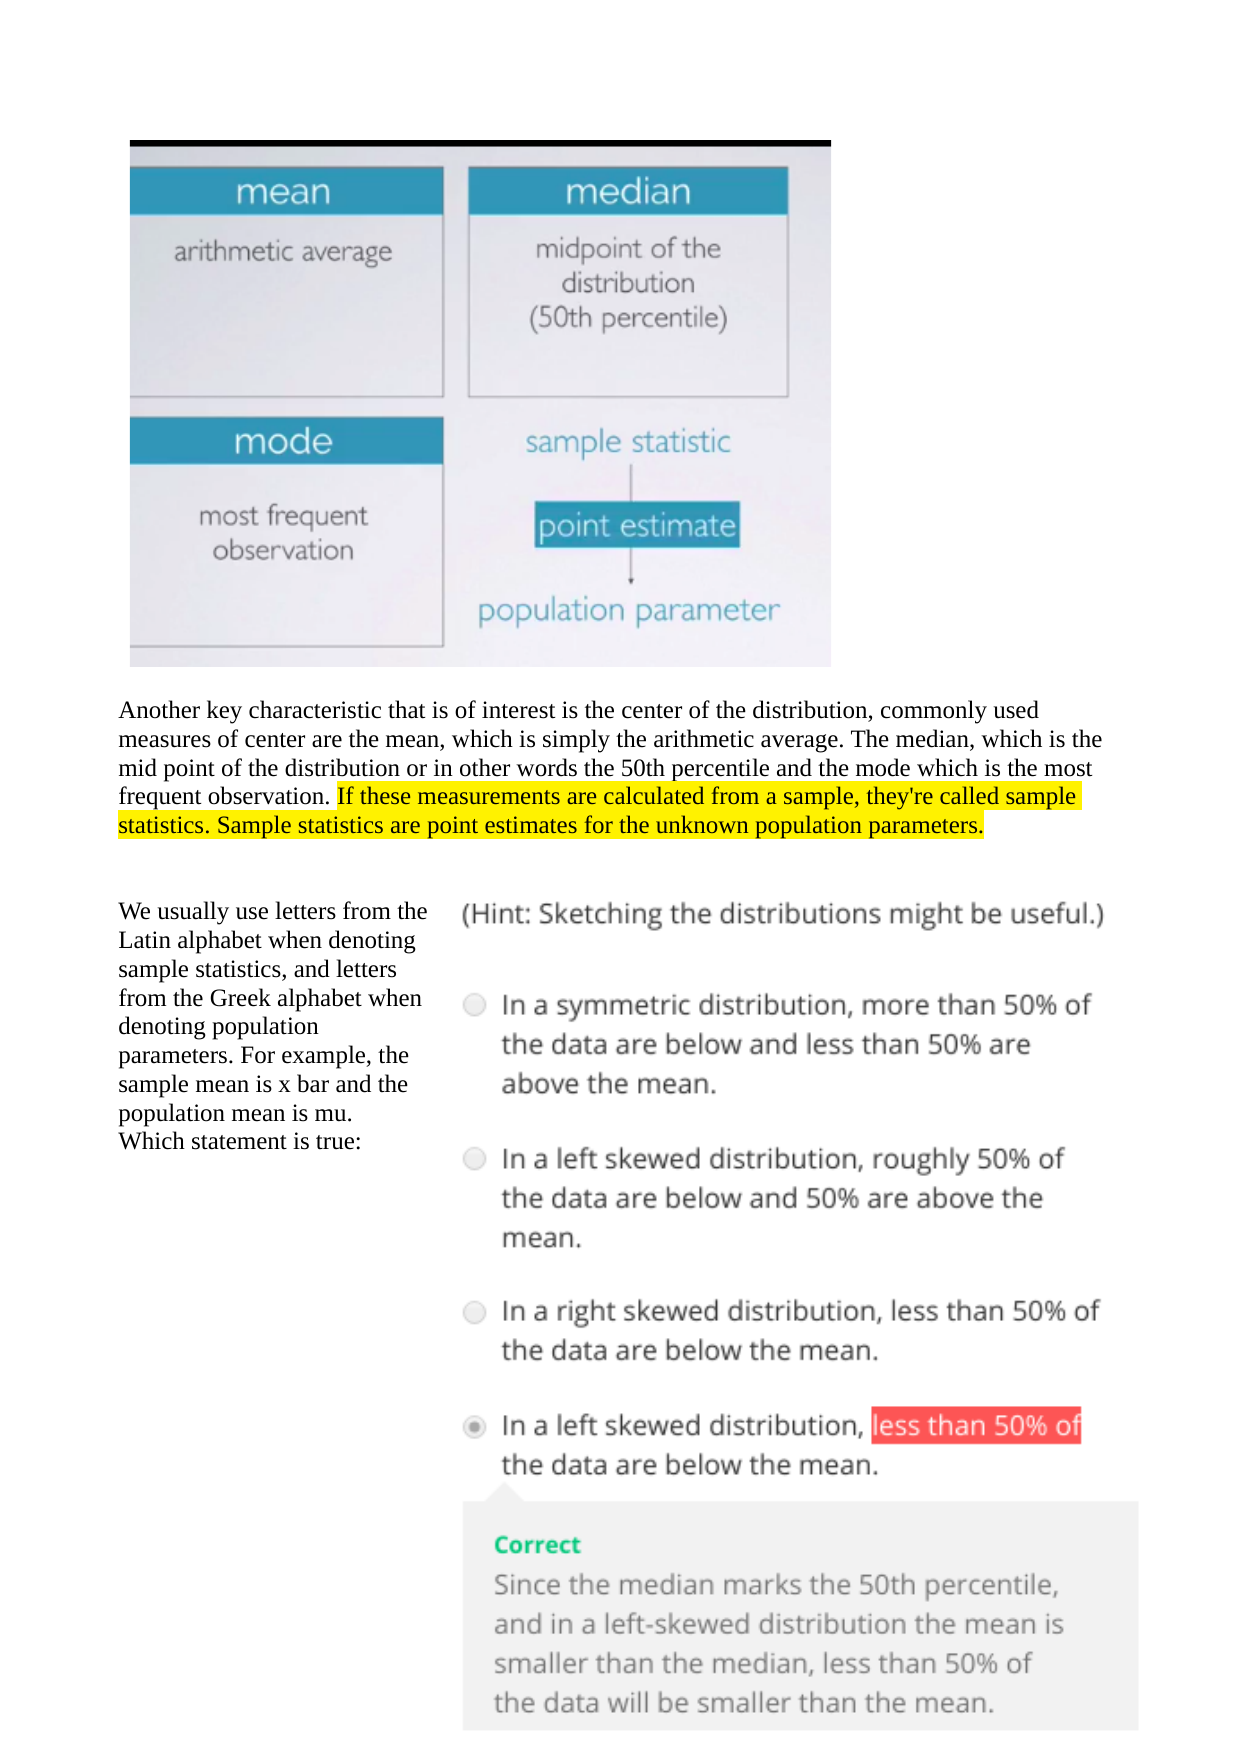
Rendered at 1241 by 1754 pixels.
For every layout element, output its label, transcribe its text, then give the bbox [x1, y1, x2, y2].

picture [129, 140, 832, 667]
text Another key characteristic that is of interest is the center of the distribution, commonly used measures of center are the mean, which is simply the arithmetic average. The median, which is the mid point of the distribution or in other words the 50th percentile and the mode which is the most frequent observation. If these measurements are calculated from a sample, they're called sample statistics. Sample statistics are point estimates for the unknown population parameters. [118, 695, 1122, 839]
picture [440, 870, 1240, 1754]
text We usually use letters from the Latin alphabet when denoting sample statistics, and letters from the Greek alphabet when denoting population parameters. For example, the sample mean is x bar and the population mean is mu. [118, 896, 440, 1126]
text Which statement is true: [118, 1126, 440, 1155]
